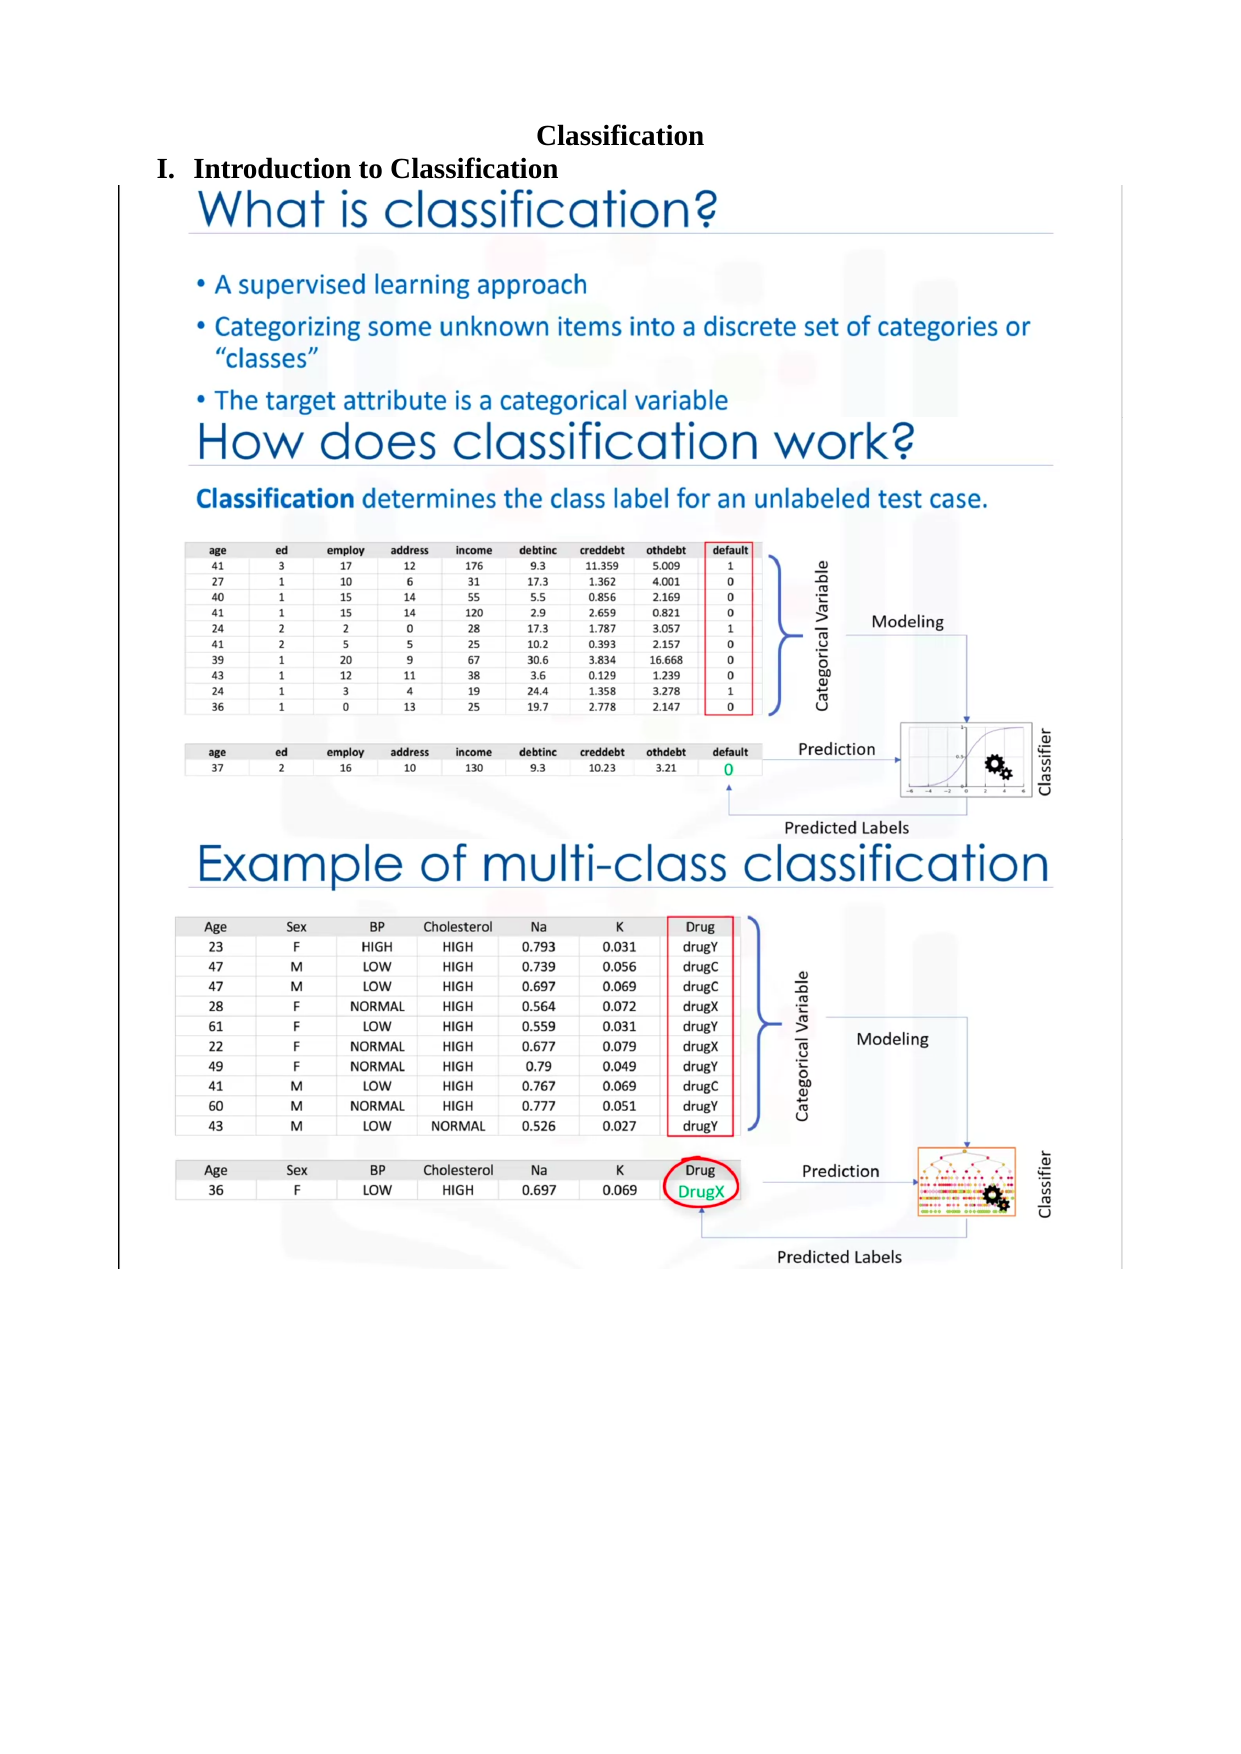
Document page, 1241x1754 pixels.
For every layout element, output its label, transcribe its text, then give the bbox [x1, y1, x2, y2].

text Classification [118, 118, 1122, 152]
list Introduction to Classification [175, 152, 1122, 185]
picture [118, 185, 1123, 1269]
